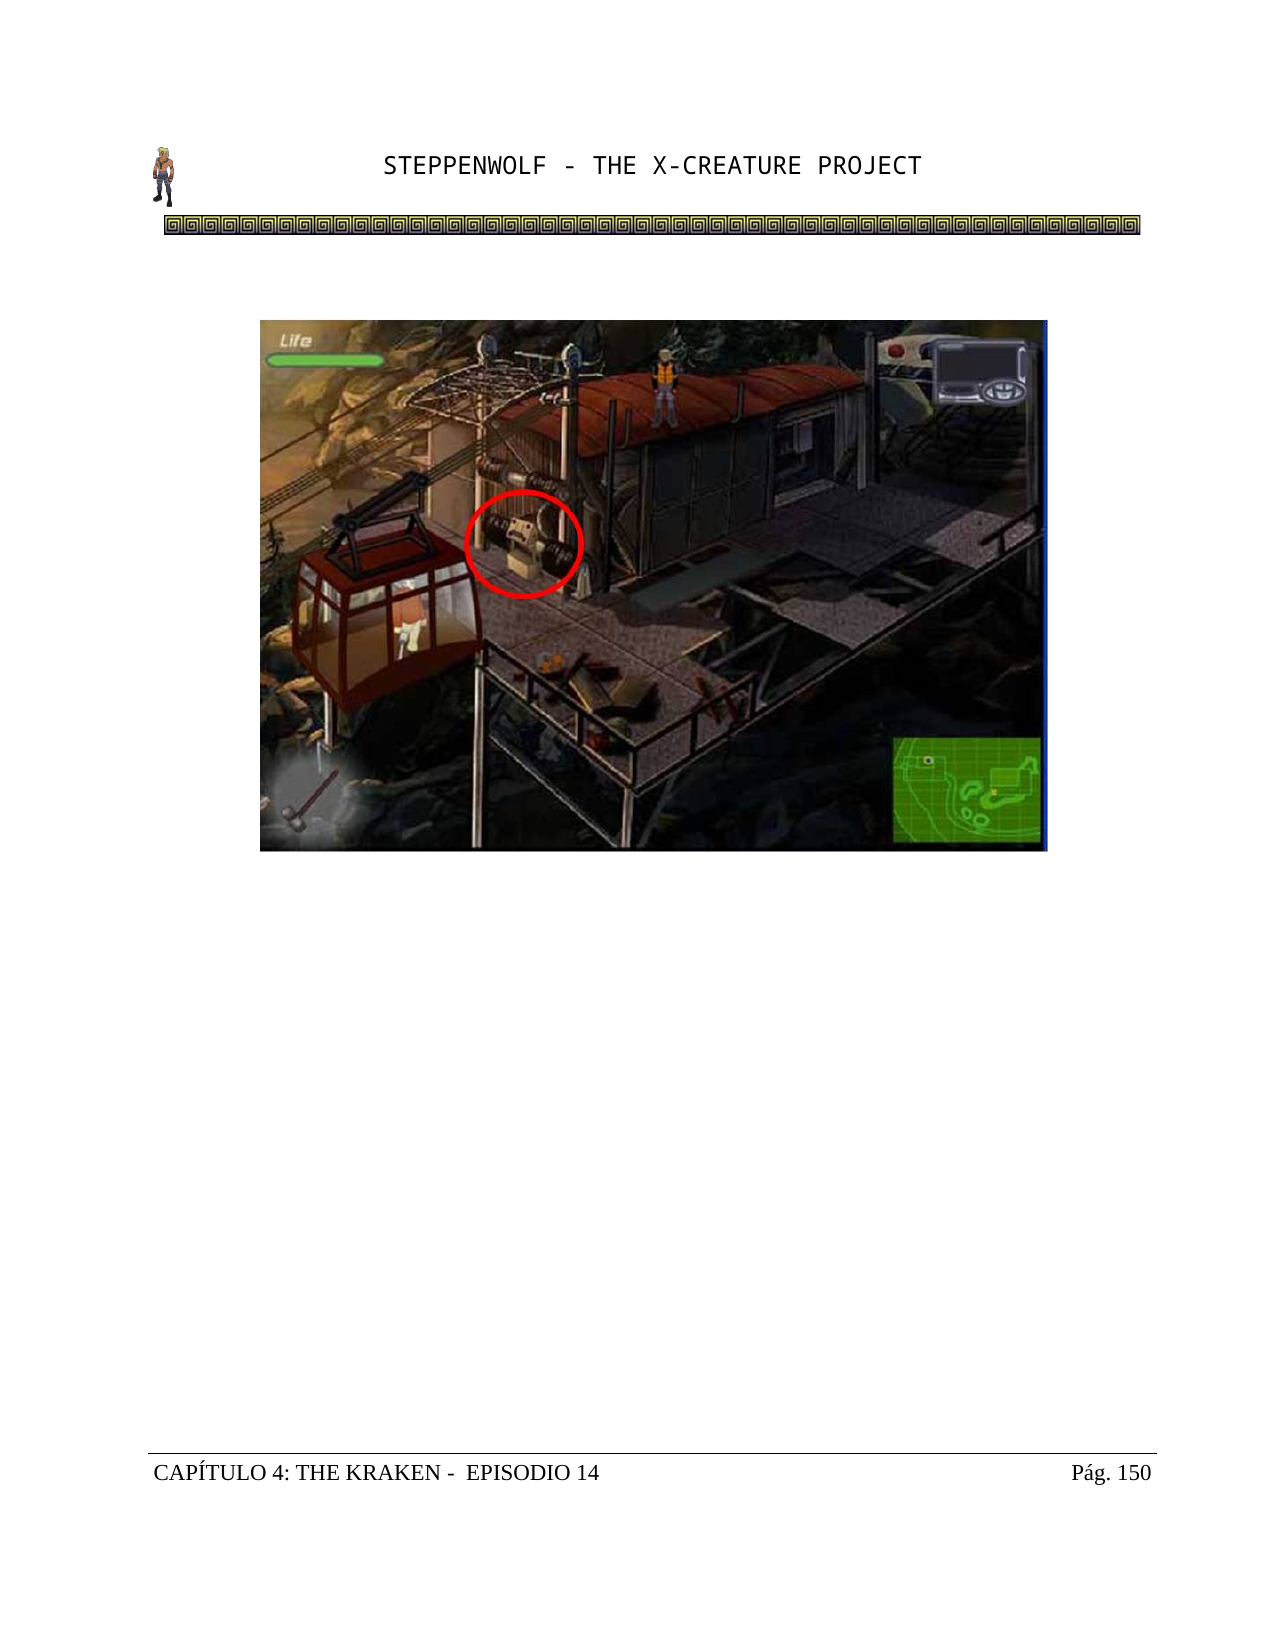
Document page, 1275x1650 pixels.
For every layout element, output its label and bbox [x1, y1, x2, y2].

picture [259, 319, 1048, 852]
picture [164, 215, 1141, 235]
picture [147, 147, 181, 207]
